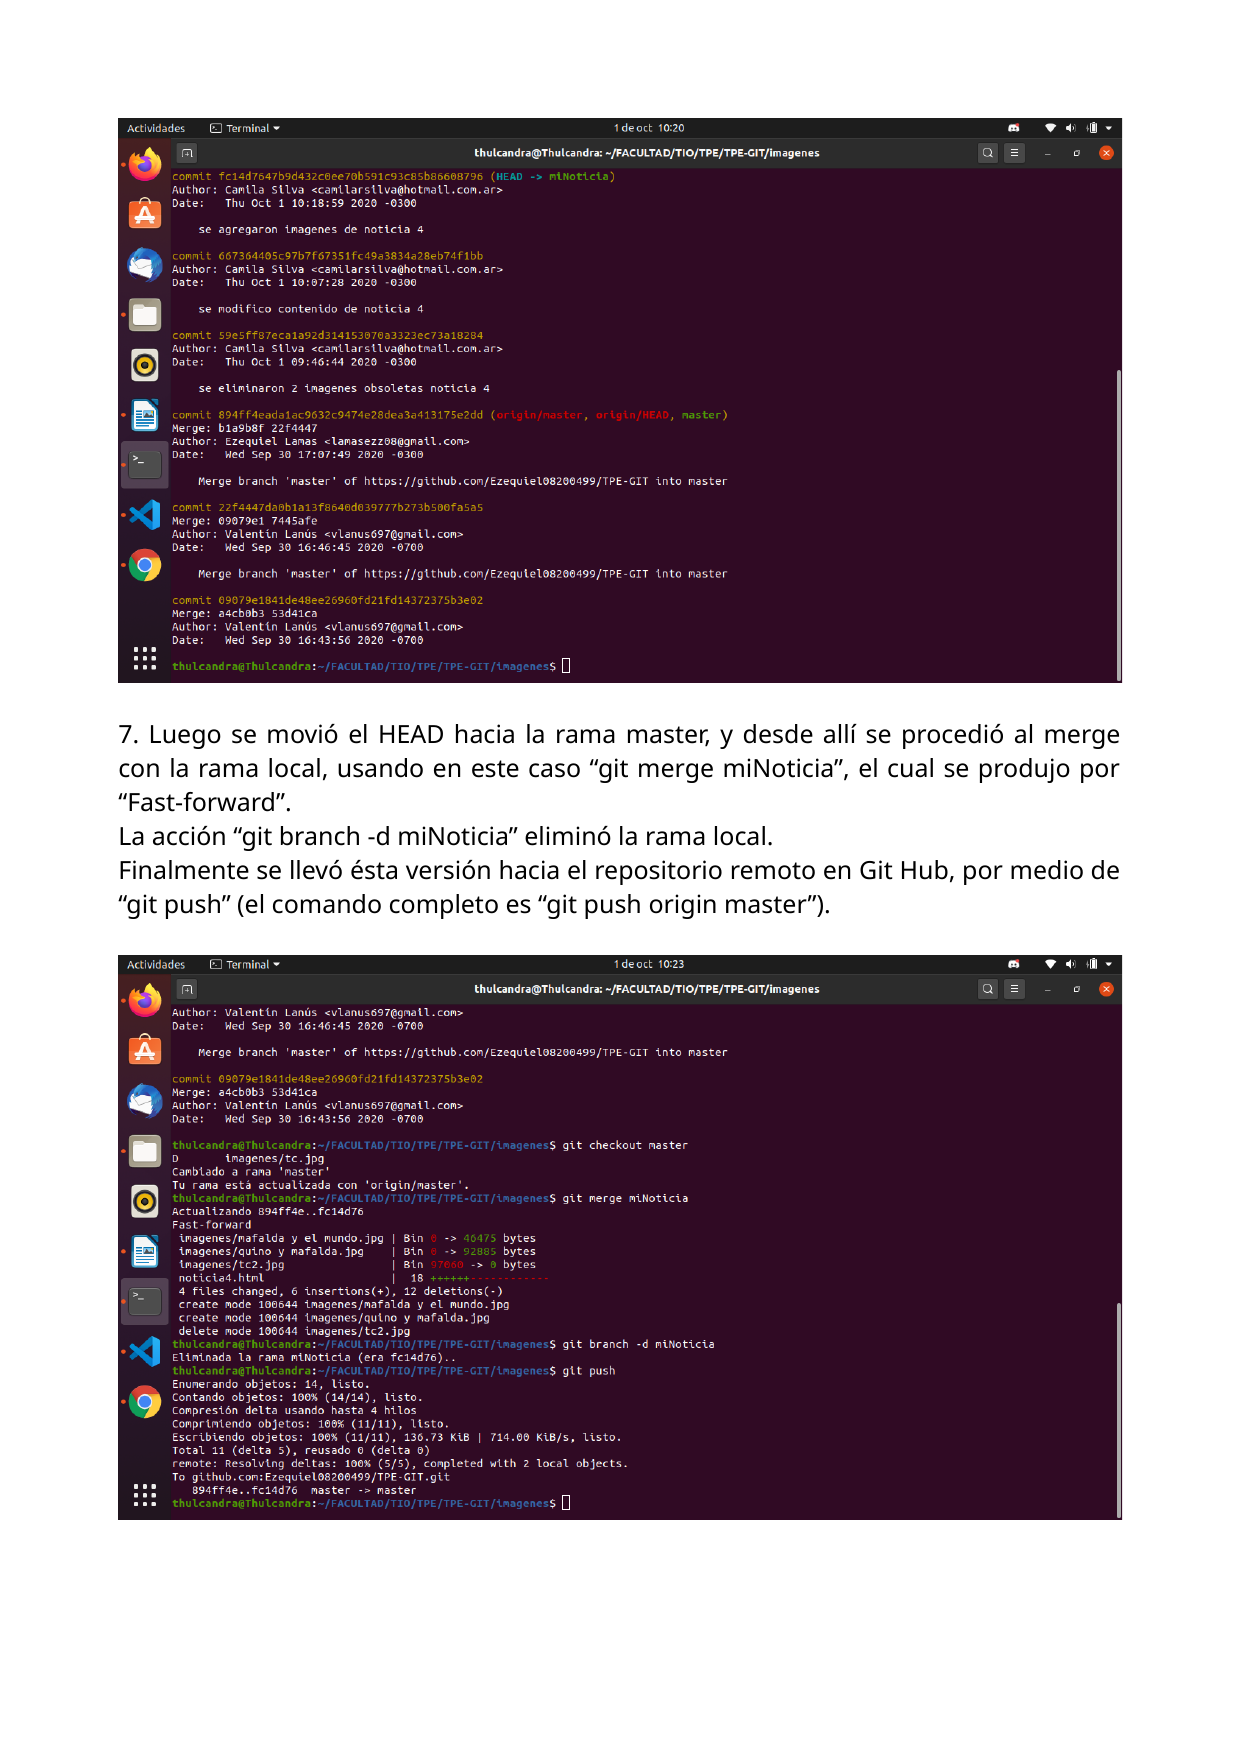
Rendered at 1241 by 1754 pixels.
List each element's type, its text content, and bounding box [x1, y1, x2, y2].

text 7. Luego se movió el HEAD hacia la rama master, y desde allí se procedió al merge con la rama local, usando en este caso “git merge miNoticia”, el cual se produjo por “Fast-forward”. [118, 717, 1122, 819]
text Finalmente se llevó ésta versión hacia el repositorio remoto en Git Hub, por medio de “git push” (el comando completo es “git push origin master”). [118, 853, 1122, 921]
picture [118, 955, 1123, 1520]
text La acción “git branch -d miNoticia” eliminó la rama local. [118, 819, 1122, 853]
picture [118, 118, 1123, 683]
